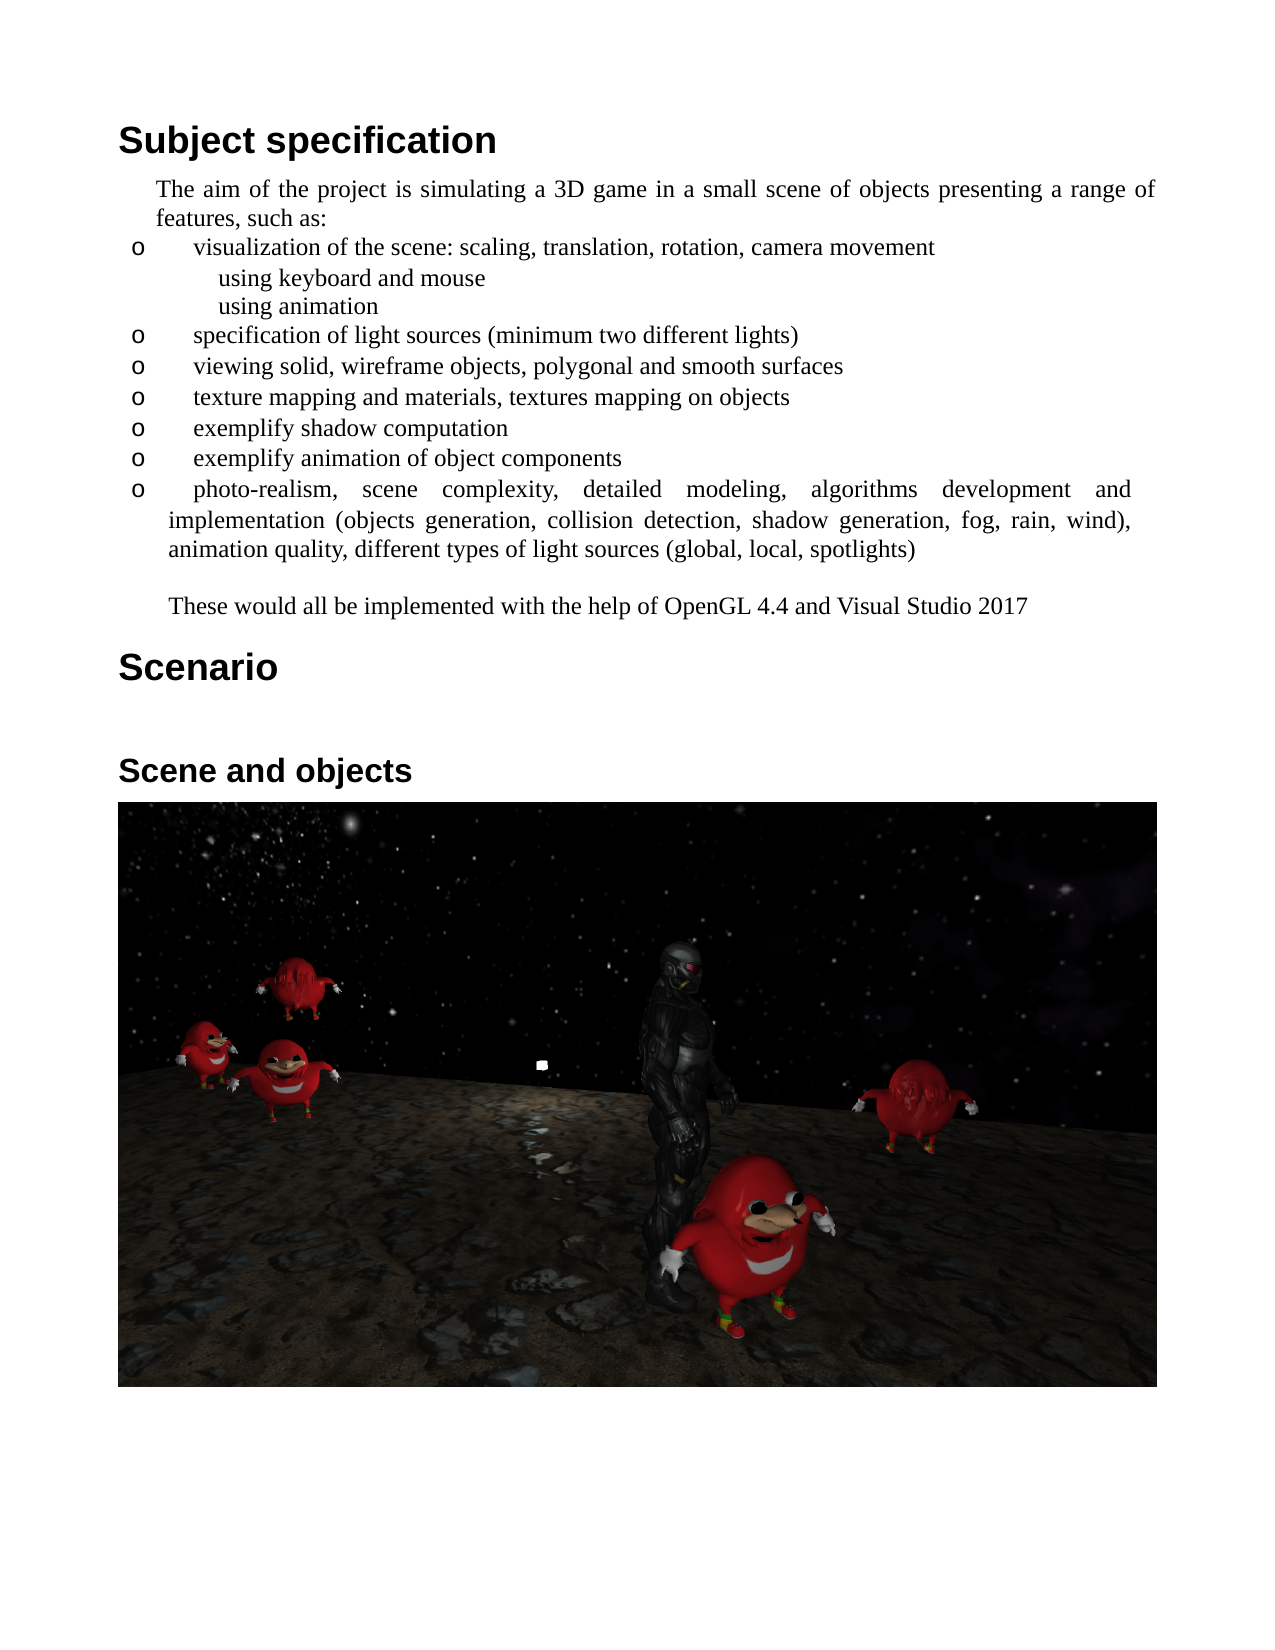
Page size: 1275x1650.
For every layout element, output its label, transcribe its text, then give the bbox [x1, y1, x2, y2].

picture [118, 802, 1157, 1387]
list visualization of the scene: scaling, translation, rotation, camera movement [131, 232, 1132, 263]
subtitle Subject specification [118, 118, 1157, 162]
list photo-realism, scene complexity, detailed modeling, algorithms development and implementation (objects generation, collision detection, shadow generation, fog, rain, wind), animation quality, different types of light sources (global, local, spotlights) [131, 474, 1132, 563]
text The aim of the project is simulating a 3D game in a small scene of objects presenting a range of features, such as: [156, 174, 1157, 232]
list specification of light sources (minimum two different lights) [131, 320, 1132, 351]
text using animation [218, 291, 1107, 320]
list texture mapping and materials, textures mapping on objects [131, 382, 1132, 413]
list exemplify shadow computation [131, 413, 1132, 443]
text These would all be implemented with the help of OpenGL 4.4 and Visual Studio 2017 [168, 591, 1132, 620]
text using keyboard and mouse [218, 263, 1107, 291]
list viewing solid, wireframe objects, polygonal and smooth surfaces [131, 351, 1132, 382]
subtitle Scenario [118, 645, 1157, 689]
list exemplify animation of object components [131, 443, 1132, 474]
subtitle Scene and objects [118, 751, 1157, 789]
